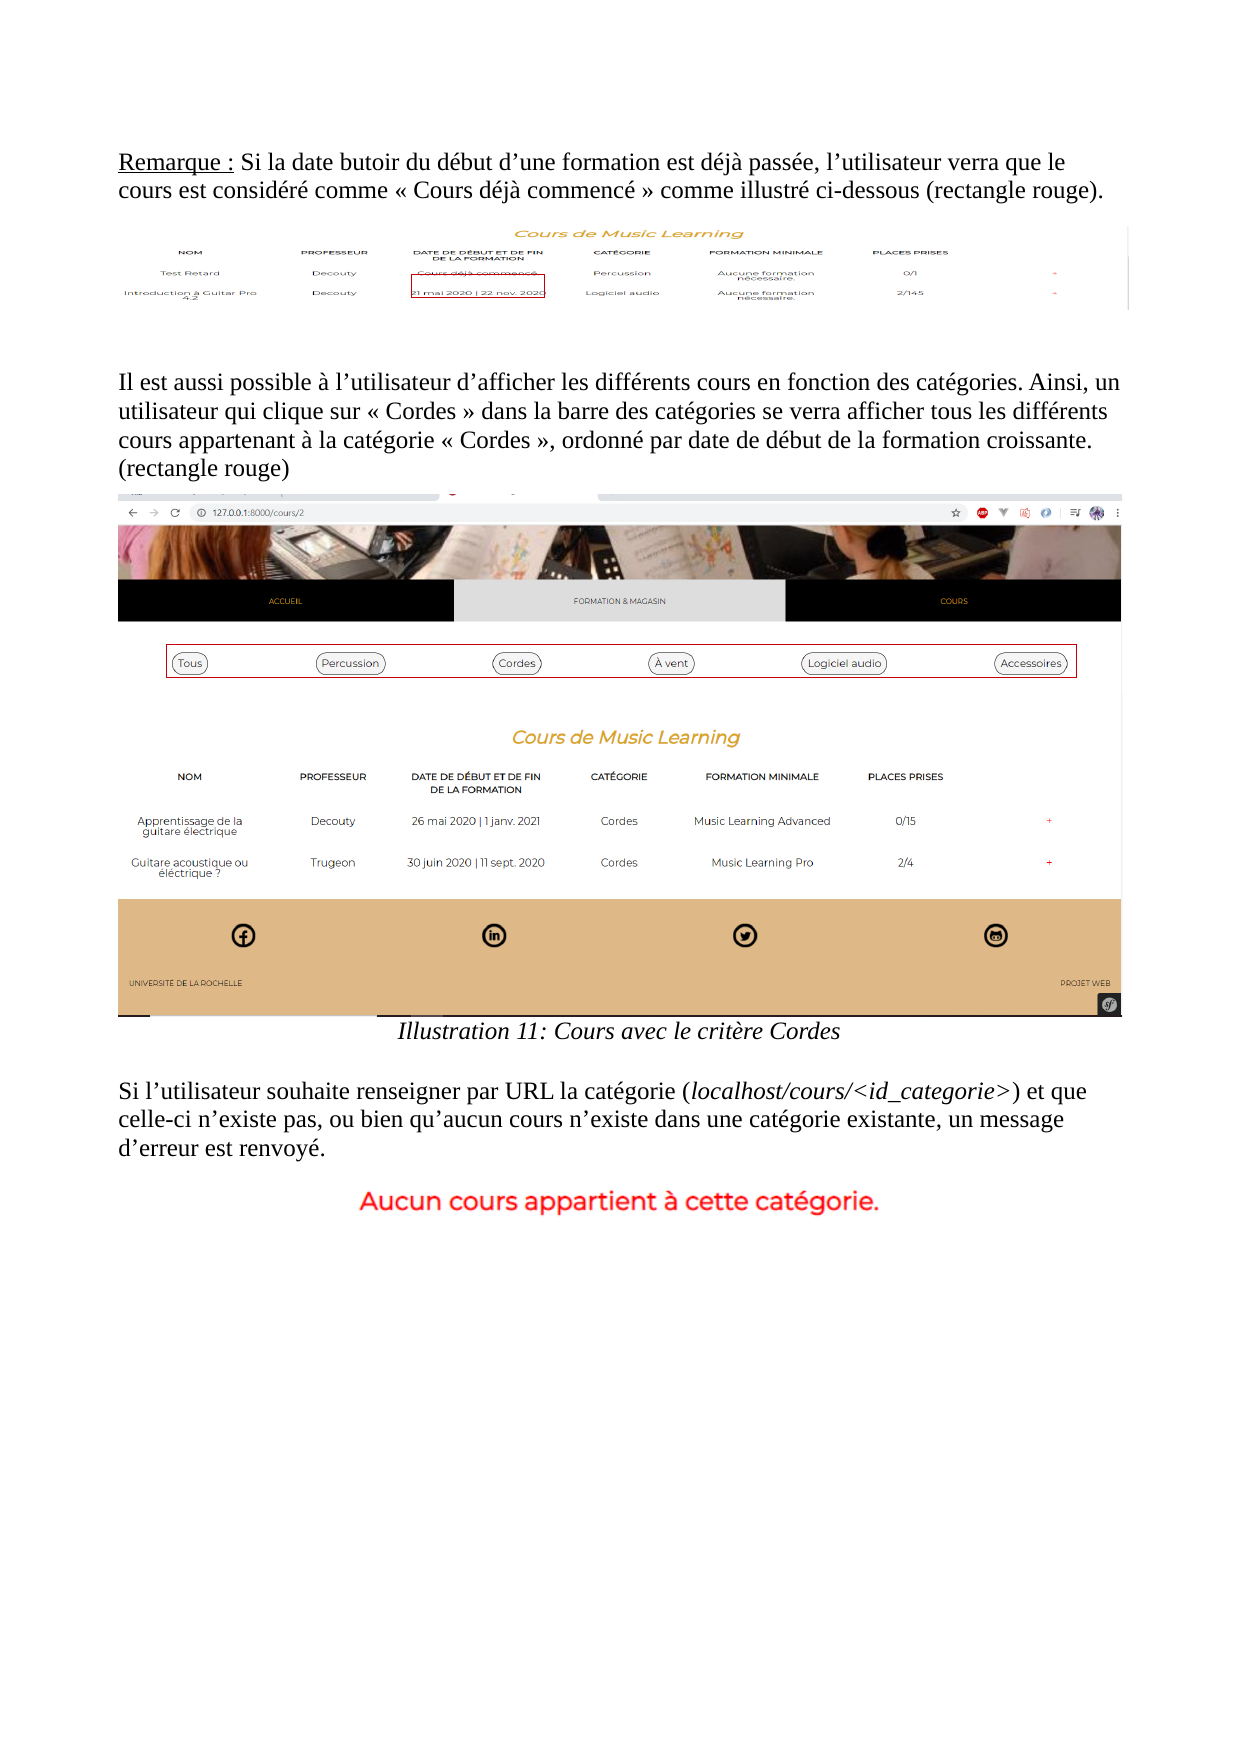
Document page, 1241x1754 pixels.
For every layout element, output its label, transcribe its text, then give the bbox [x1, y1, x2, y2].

text Il est aussi possible à l’utilisateur d’afficher les différents cours en fonction des catégories. Ainsi, un utilisateur qui clique sur « Cordes » dans la barre des catégories se verra afficher tous les différents cours appartenant à la catégorie « Cordes », ordonné par date de début de la formation croissante. (rectangle rouge) [118, 367, 1122, 482]
picture [118, 226, 1129, 310]
picture [356, 1182, 887, 1224]
text Illustration 11: Cours avec le critère Cordes [118, 1017, 1122, 1045]
text Remarque : Si la date butoir du début d’une formation est déjà passée, l’utilisateur verra que le cours est considéré comme « Cours déjà commencé » comme illustré ci-dessous (rectangle rouge). [118, 147, 1122, 204]
text Si l’utilisateur souhaite renseigner par URL la catégorie (localhost/cours/<id_categorie>) et que celle-ci n’existe pas, ou bien qu’aucun cours n’existe dans une catégorie existante, un message d’erreur est renvoyé. [118, 1076, 1122, 1162]
picture [118, 494, 1123, 1017]
